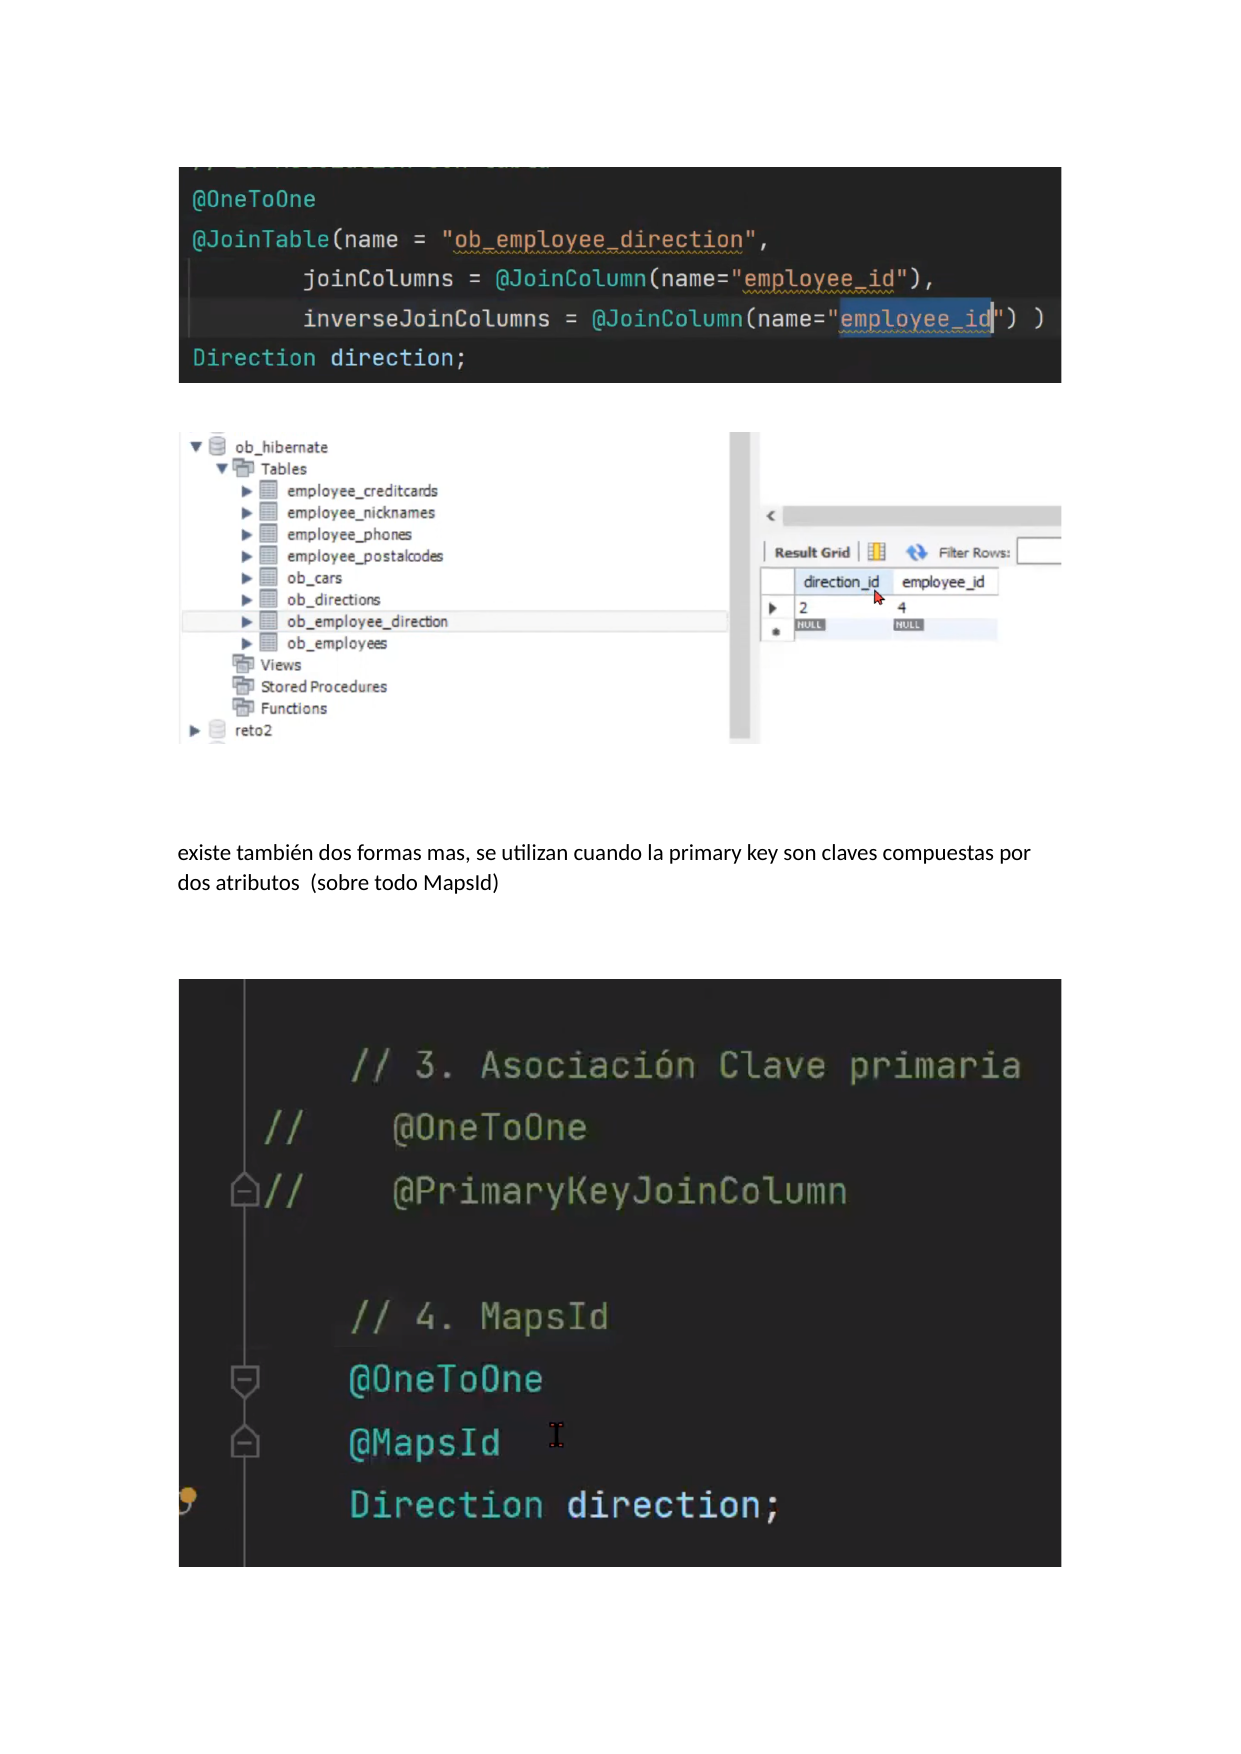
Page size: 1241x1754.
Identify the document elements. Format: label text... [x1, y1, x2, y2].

picture [178, 979, 1062, 1567]
text existe también dos formas mas, se utilizan cuando la primary key son claves compuestas por dos atributos (sobre todo MapsId) [177, 838, 1063, 896]
picture [178, 167, 1062, 383]
picture [178, 432, 1062, 744]
